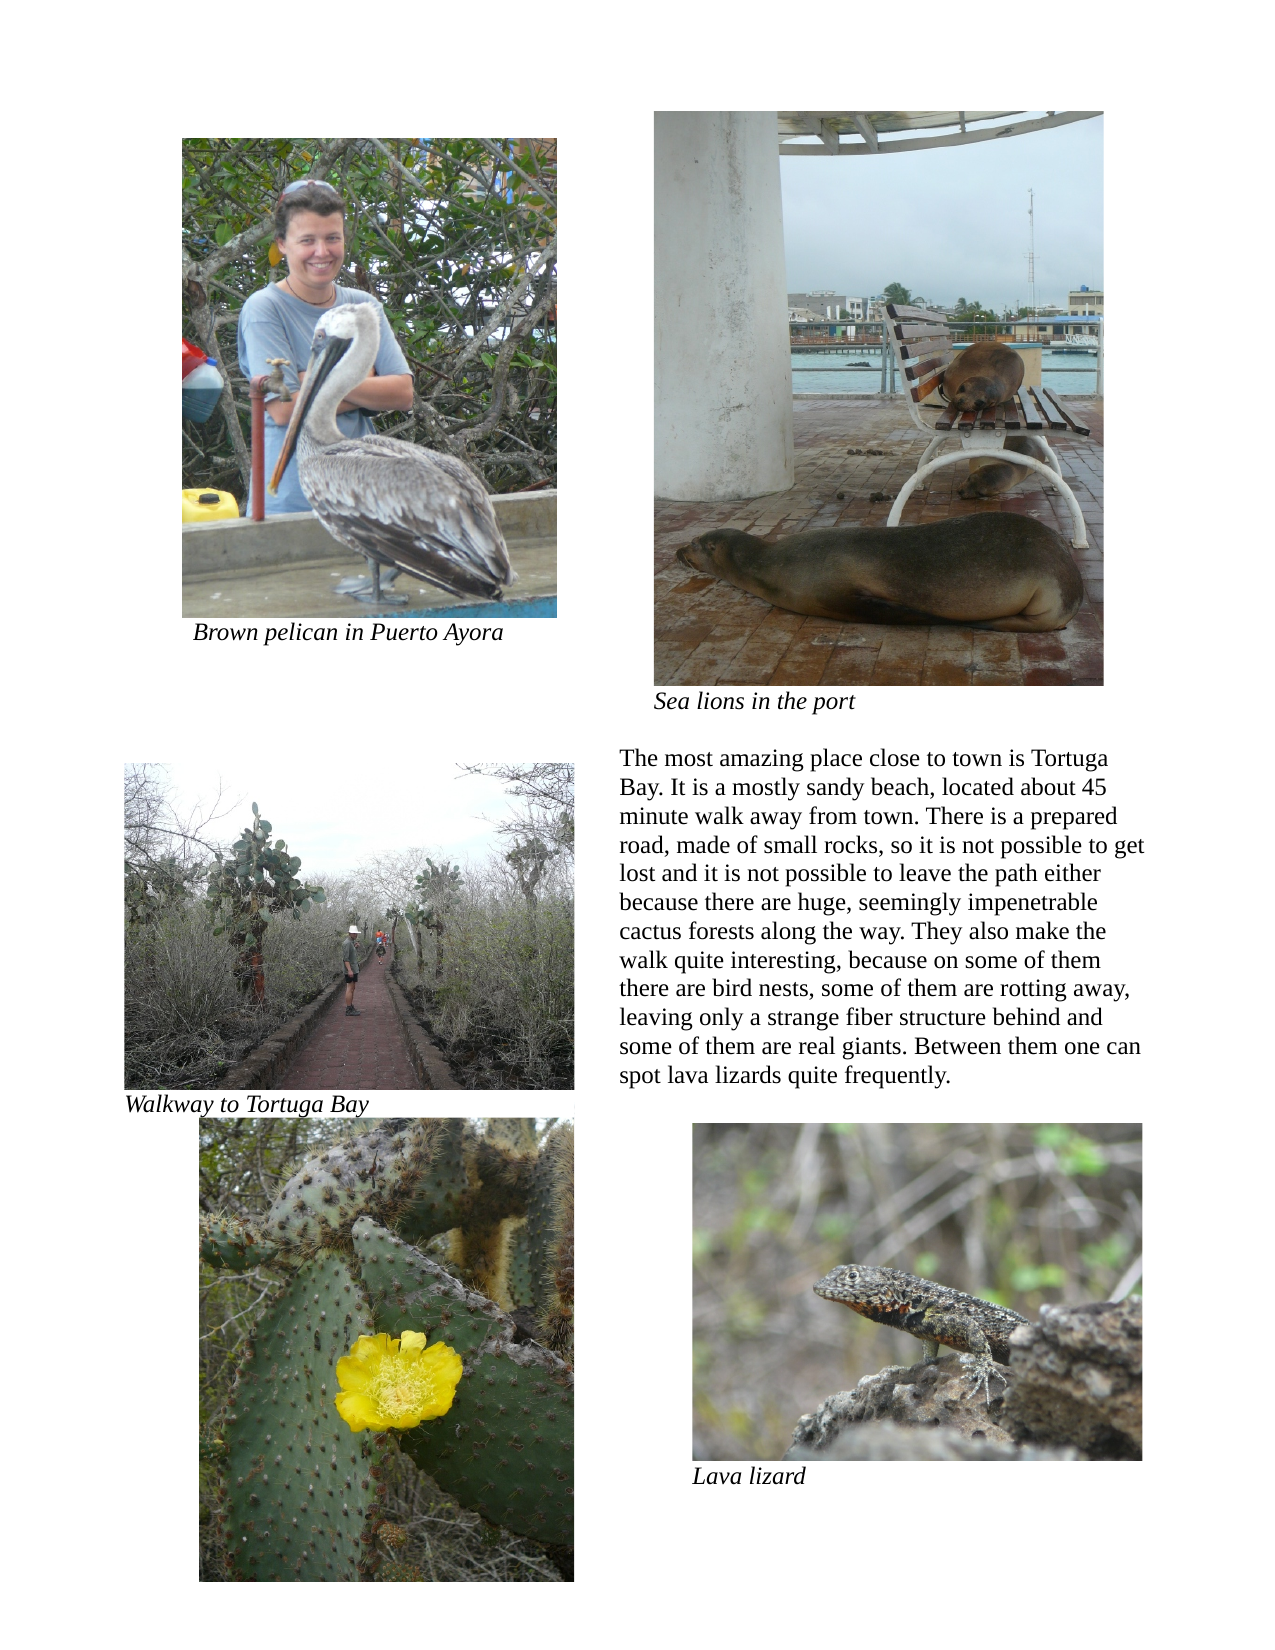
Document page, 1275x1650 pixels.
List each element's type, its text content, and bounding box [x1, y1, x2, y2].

text Sea lions in the port [654, 686, 1104, 715]
picture [653, 111, 1104, 686]
text Walkway to Tortuga Bay [124, 1090, 574, 1118]
text Brown pelican in Puerto Ayora [193, 151, 568, 646]
text The most amazing place close to town is Tortuga Bay. It is a mostly sandy beach, located about 45 minute walk away from town. There is a prepared road, made of small rocks, so it is not possible to get lost and it is not possible to leave the path either because there are huge, seemingly impenetrable cactus forests along the way. They also make the walk quite interesting, because on some of them there are bird nests, some of them are rotting away, leaving only a strange fiber structure behind and some of them are real giants. Between them one can spot lava lizards quite frequently. [118, 743, 1157, 1088]
picture [692, 1123, 1143, 1461]
picture [182, 138, 557, 618]
picture [199, 1102, 575, 1582]
text Lava lizard [692, 1461, 1142, 1490]
picture [124, 763, 575, 1090]
